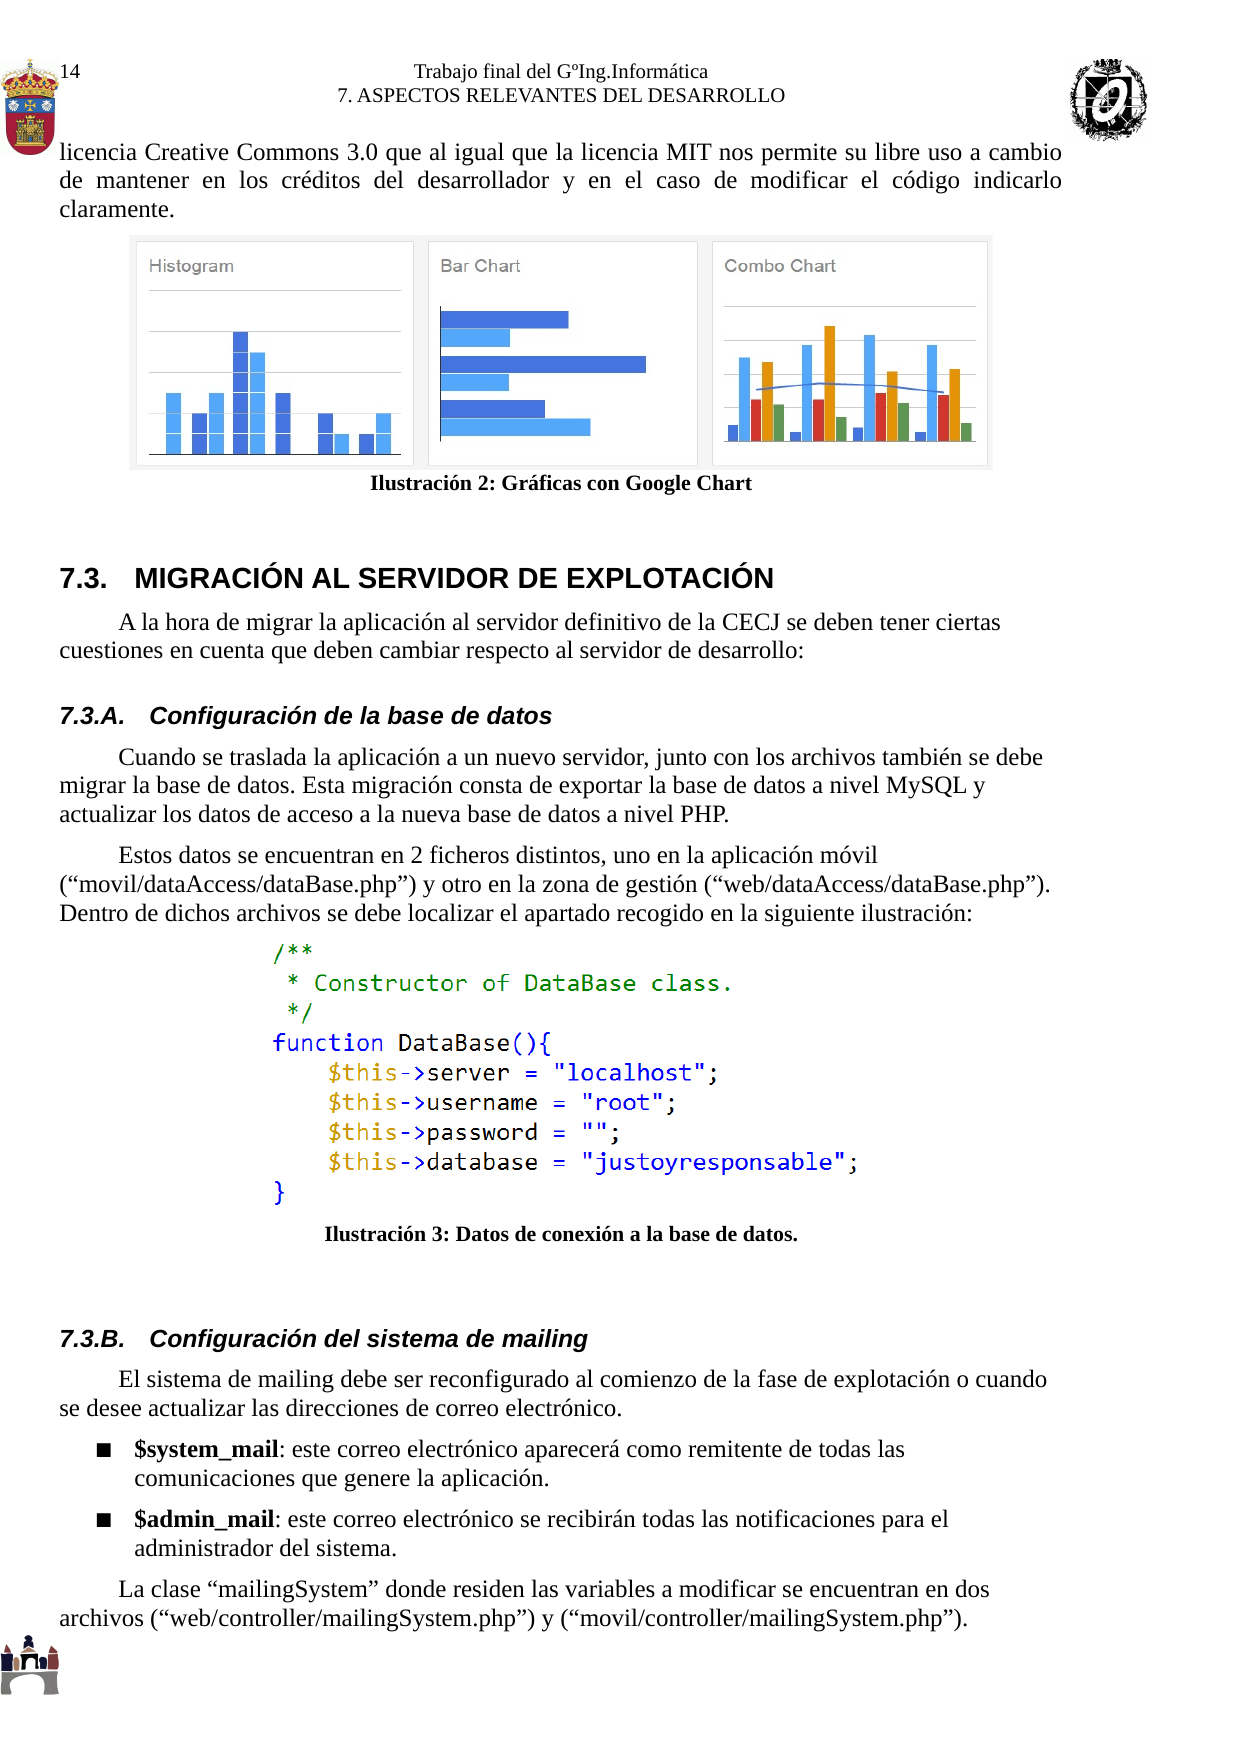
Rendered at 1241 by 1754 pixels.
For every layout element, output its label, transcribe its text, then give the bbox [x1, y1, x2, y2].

text El sistema de mailing debe ser reconfigurado al comienzo de la fase de explotación o cuando se desee actualizar las direcciones de correo electrónico. [59, 1364, 1063, 1422]
list $admin_mail: este correo electrónico se recibirán todas las notificaciones para el administrador del sistema. [97, 1504, 1063, 1562]
picture [254, 939, 868, 1222]
subtitle Configuración del sistema de mailing [59, 1324, 1063, 1353]
text A la hora de migrar la aplicación al servidor definitivo de la CECJ se deben tener ciertas cuestiones en cuenta que deben cambiar respecto al servidor de desarrollo: [59, 607, 1063, 664]
picture [0, 59, 59, 155]
picture [1063, 59, 1152, 144]
picture [0, 1634, 59, 1695]
text Ilustración 2: Gráficas con Google Chart [129, 470, 993, 495]
text licencia Creative Commons 3.0 que al igual que la licencia MIT nos permite su libre uso a cambio de mantener en los créditos del desarrollador y en el caso de modificar el código indicarlo claramente. [59, 137, 1063, 223]
list $system_mail: este correo electrónico aparecerá como remitente de todas las comunicaciones que genere la aplicación. [97, 1434, 1063, 1492]
text Ilustración 3: Datos de conexión a la base de datos. [255, 1222, 867, 1247]
subtitle MIGRACIÓN AL SERVIDOR DE EXPLOTACIÓN [59, 561, 1063, 595]
text Cuando se traslada la aplicación a un nuevo servidor, junto con los archivos también se debe migrar la base de datos. Esta migración consta de exportar la base de datos a nivel MySQL y actualizar los datos de acceso a la nueva base de datos a nivel PHP. [59, 742, 1063, 828]
picture [129, 235, 993, 470]
text Estos datos se encuentran en 2 ficheros distintos, uno en la aplicación móvil (“movil/dataAccess/dataBase.php”) y otro en la zona de gestión (“web/dataAccess/dataBase.php”). Dentro de dichos archivos se debe localizar el apartado recogido en la siguiente ilustración: [59, 840, 1063, 927]
text La clase “mailingSystem” donde residen las variables a modificar se encuentran en dos archivos (“web/controller/mailingSystem.php”) y (“movil/controller/mailingSystem.php”). [59, 1574, 1063, 1632]
subtitle Configuración de la base de datos [59, 701, 1063, 730]
